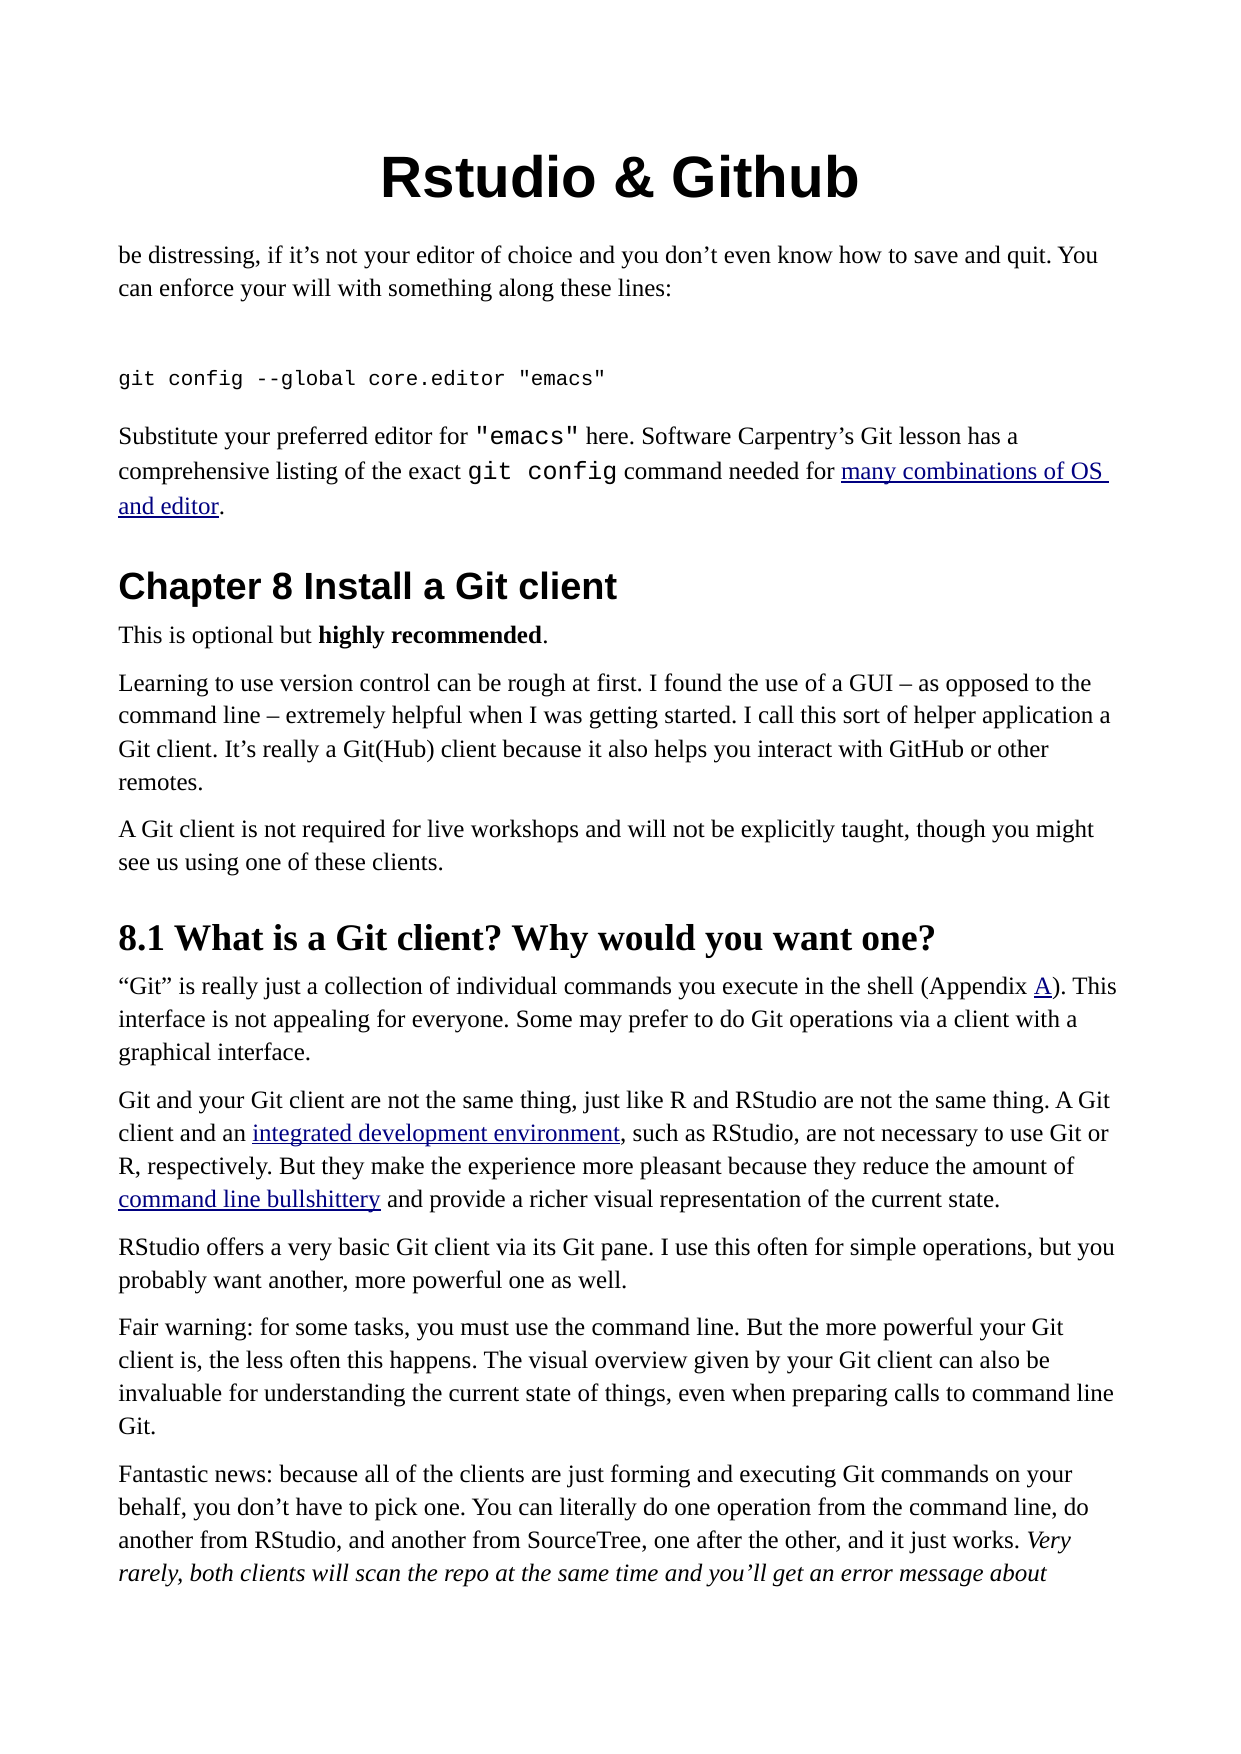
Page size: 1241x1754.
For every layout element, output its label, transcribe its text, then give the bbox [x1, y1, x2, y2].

subtitle Chapter 8 Install a Git client [118, 564, 1122, 607]
text This is optional but highly recommended. [118, 620, 1122, 649]
subtitle 8.1 What is a Git client? Why would you want one? [118, 916, 1122, 959]
text “Git” is really just a collection of individual commands you execute in the shell (Appendix A). This interface is not appealing for everyone. Some may prefer to do Git operations via a client with a graphical interface. [118, 971, 1122, 1066]
text A Git client is not required for live workshops and will not be explicitly taught, though you might see us using one of these clients. [118, 814, 1122, 876]
text Substitute your preferred editor for "emacs" here. Software Carpentry’s Git lesson has a comprehensive listing of the exact git config command needed for many combinations of OS and editor. [118, 421, 1122, 520]
text git config --global core.editor "emacs" [118, 368, 1122, 392]
text Git and your Git client are not the same thing, just like R and RStudio are not the same thing. A Git client and an integrated development environment, such as RStudio, are not necessary to use Git or R, respectively. But they make the experience more pleasant because they reduce the amount of command line bullshittery and provide a richer visual representation of the current state. [118, 1085, 1122, 1213]
text RStudio offers a very basic Git client via its Git pane. I use this often for simple operations, but you probably want another, more powerful one as well. [118, 1232, 1122, 1293]
text Fantastic news: because all of the clients are just forming and executing Git commands on your behalf, you don’t have to pick one. You can literally do one operation from the command line, do another from RStudio, and another from SourceTree, one after the other, and it just works. Very rarely, both clients will scan the repo at the same time and you’ll get an error message about [118, 1459, 1122, 1587]
text Fair warning: for some tasks, you must use the command line. But the more powerful your Git client is, the less often this happens. The visual overview given by your Git client can also be invaluable for understanding the current state of things, even when preparing calls to command line Git. [118, 1312, 1122, 1440]
text Learning to use version control can be rough at first. I found the use of a GUI – as opposed to the command line – extremely helpful when I was getting started. I call this sort of helper application a Git client. It’s really a Git(Hub) client because it also helps you interact with GitHub or other remotes. [118, 668, 1122, 795]
text be distressing, if it’s not your editor of choice and you don’t even know how to save and quit. You can enforce your will with something along these lines: [118, 240, 1122, 301]
